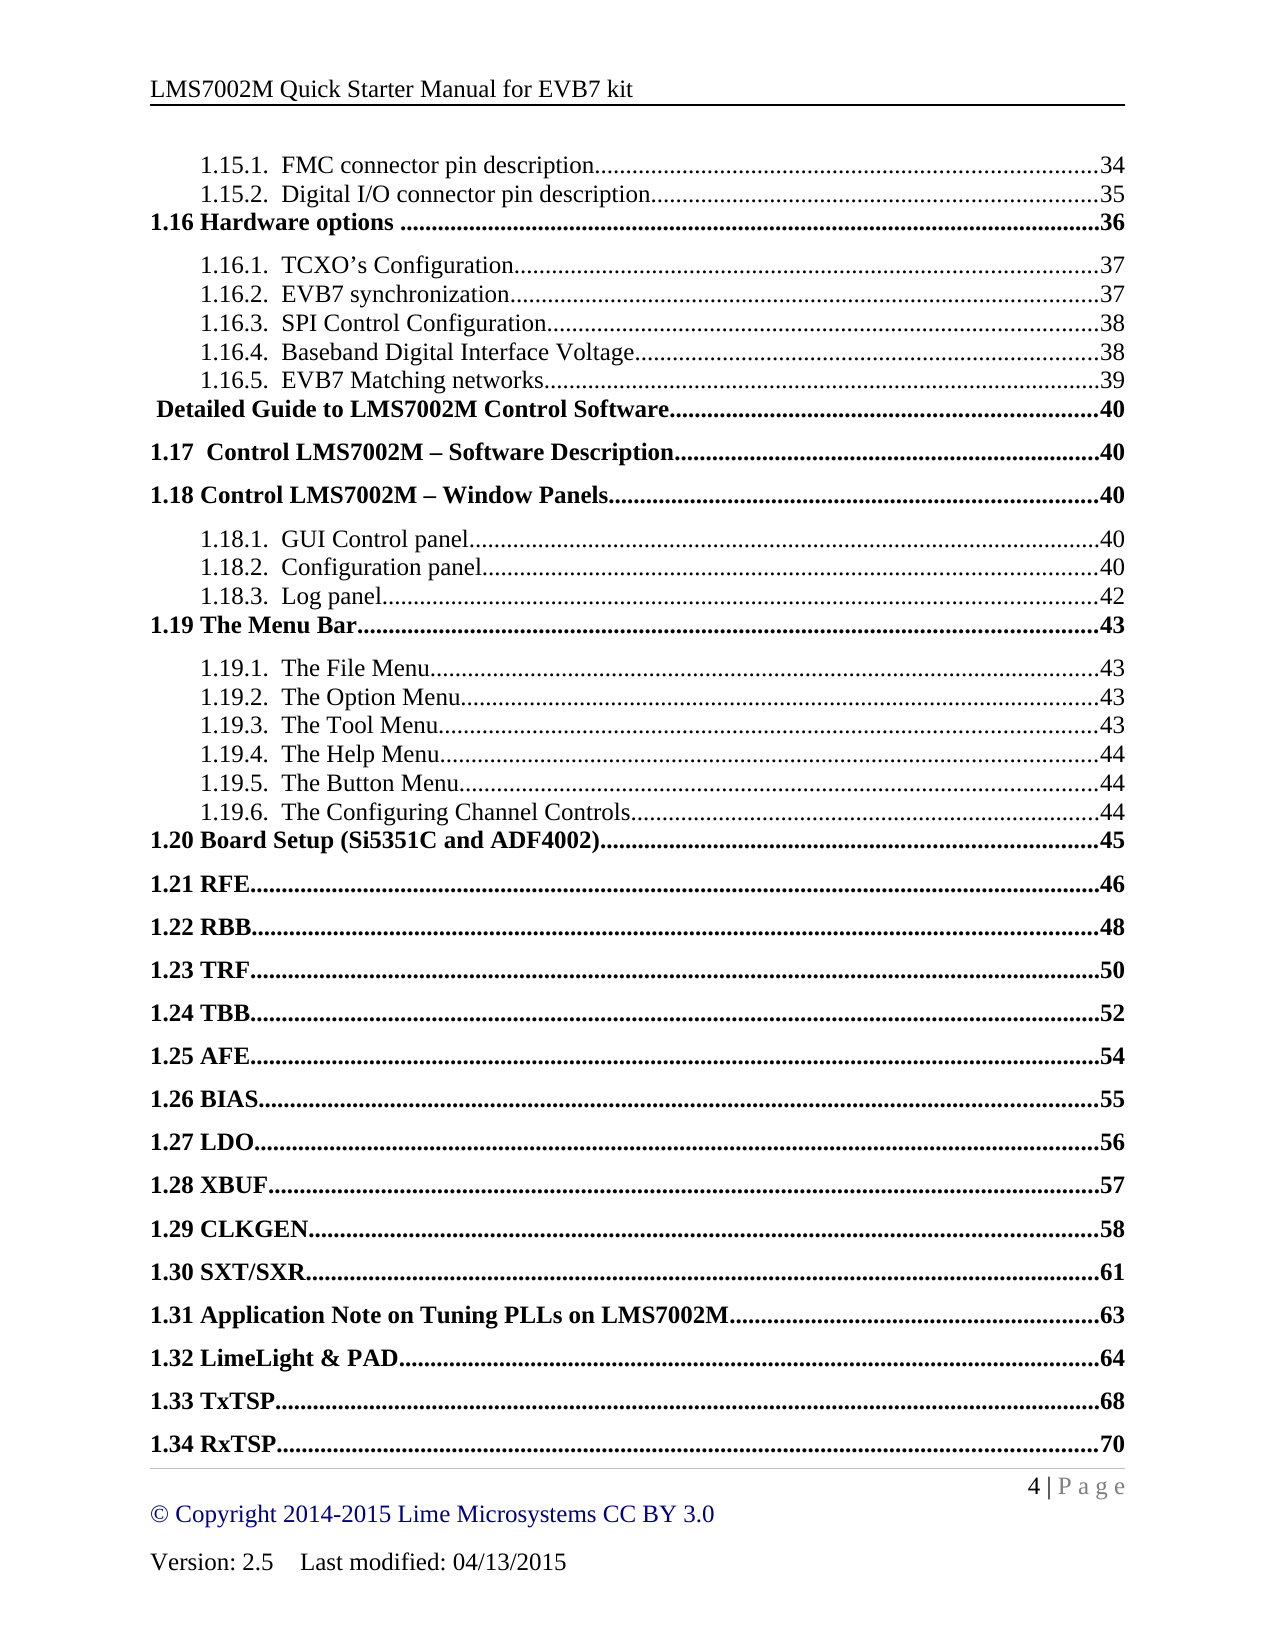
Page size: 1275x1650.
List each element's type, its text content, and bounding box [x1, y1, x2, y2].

text 1.19 The Menu Bar 43 [150, 610, 1125, 639]
text 1.19.2. The Option Menu 43 [200, 682, 1125, 711]
text 1.16.1. TCXO’s Configuration 37 [200, 251, 1125, 279]
text 1.34 RxTSP 70 [150, 1429, 1125, 1458]
text 1.28 XBUF 57 [150, 1171, 1125, 1199]
text 1.29 CLKGEN 58 [150, 1214, 1125, 1242]
text 1.32 LimeLight & PAD 64 [150, 1343, 1125, 1372]
text 1.16.4. Baseband Digital Interface Voltage 38 [200, 337, 1125, 366]
text 1.19.3. The Tool Menu 43 [200, 711, 1125, 739]
text 1.16.5. EVB7 Matching networks 39 [200, 366, 1125, 394]
text 1.19.4. The Help Menu 44 [200, 739, 1125, 768]
text 1.30 SXT/SXR 61 [150, 1257, 1125, 1286]
text 1.15.1. FMC connector pin description 34 [200, 150, 1125, 179]
text 1.20 Board Setup (Si5351C and ADF4002) 45 [150, 826, 1125, 854]
text 1.18 Control LMS7002M – Window Panels. 40 [150, 481, 1125, 509]
text 1.33 TxTSP 68 [150, 1386, 1125, 1415]
text 1.16.2. EVB7 synchronization 37 [200, 279, 1125, 308]
text 1.19.5. The Button Menu 44 [200, 768, 1125, 797]
text 1.17 Control LMS7002M – Software Description 40 [150, 437, 1125, 466]
text 1.18.2. Configuration panel 40 [200, 552, 1125, 581]
text 1.23 TRF 50 [150, 955, 1125, 984]
text Detailed Guide to LMS7002M Control Software 40 [150, 394, 1125, 423]
text 1.15.2. Digital I/O connector pin description 35 [200, 179, 1125, 207]
text 1.31 Application Note on Tuning PLLs on LMS7002M 63 [150, 1300, 1125, 1329]
text 1.27 LDO 56 [150, 1127, 1125, 1156]
text 1.18.3. Log panel 42 [200, 581, 1125, 610]
text 1.22 RBB 48 [150, 912, 1125, 941]
text 1.19.1. The File Menu 43 [200, 653, 1125, 682]
text 1.19.6. The Configuring Channel Controls 44 [200, 797, 1125, 826]
text 1.24 TBB 52 [150, 998, 1125, 1027]
text 1.18.1. GUI Control panel 40 [200, 524, 1125, 552]
text 1.26 BIAS 55 [150, 1084, 1125, 1113]
text 1.25 AFE 54 [150, 1041, 1125, 1070]
text 1.16 Hardware options 36 [150, 207, 1125, 236]
text 1.16.3. SPI Control Configuration 38 [200, 308, 1125, 337]
text 1.21 RFE 46 [150, 869, 1125, 897]
